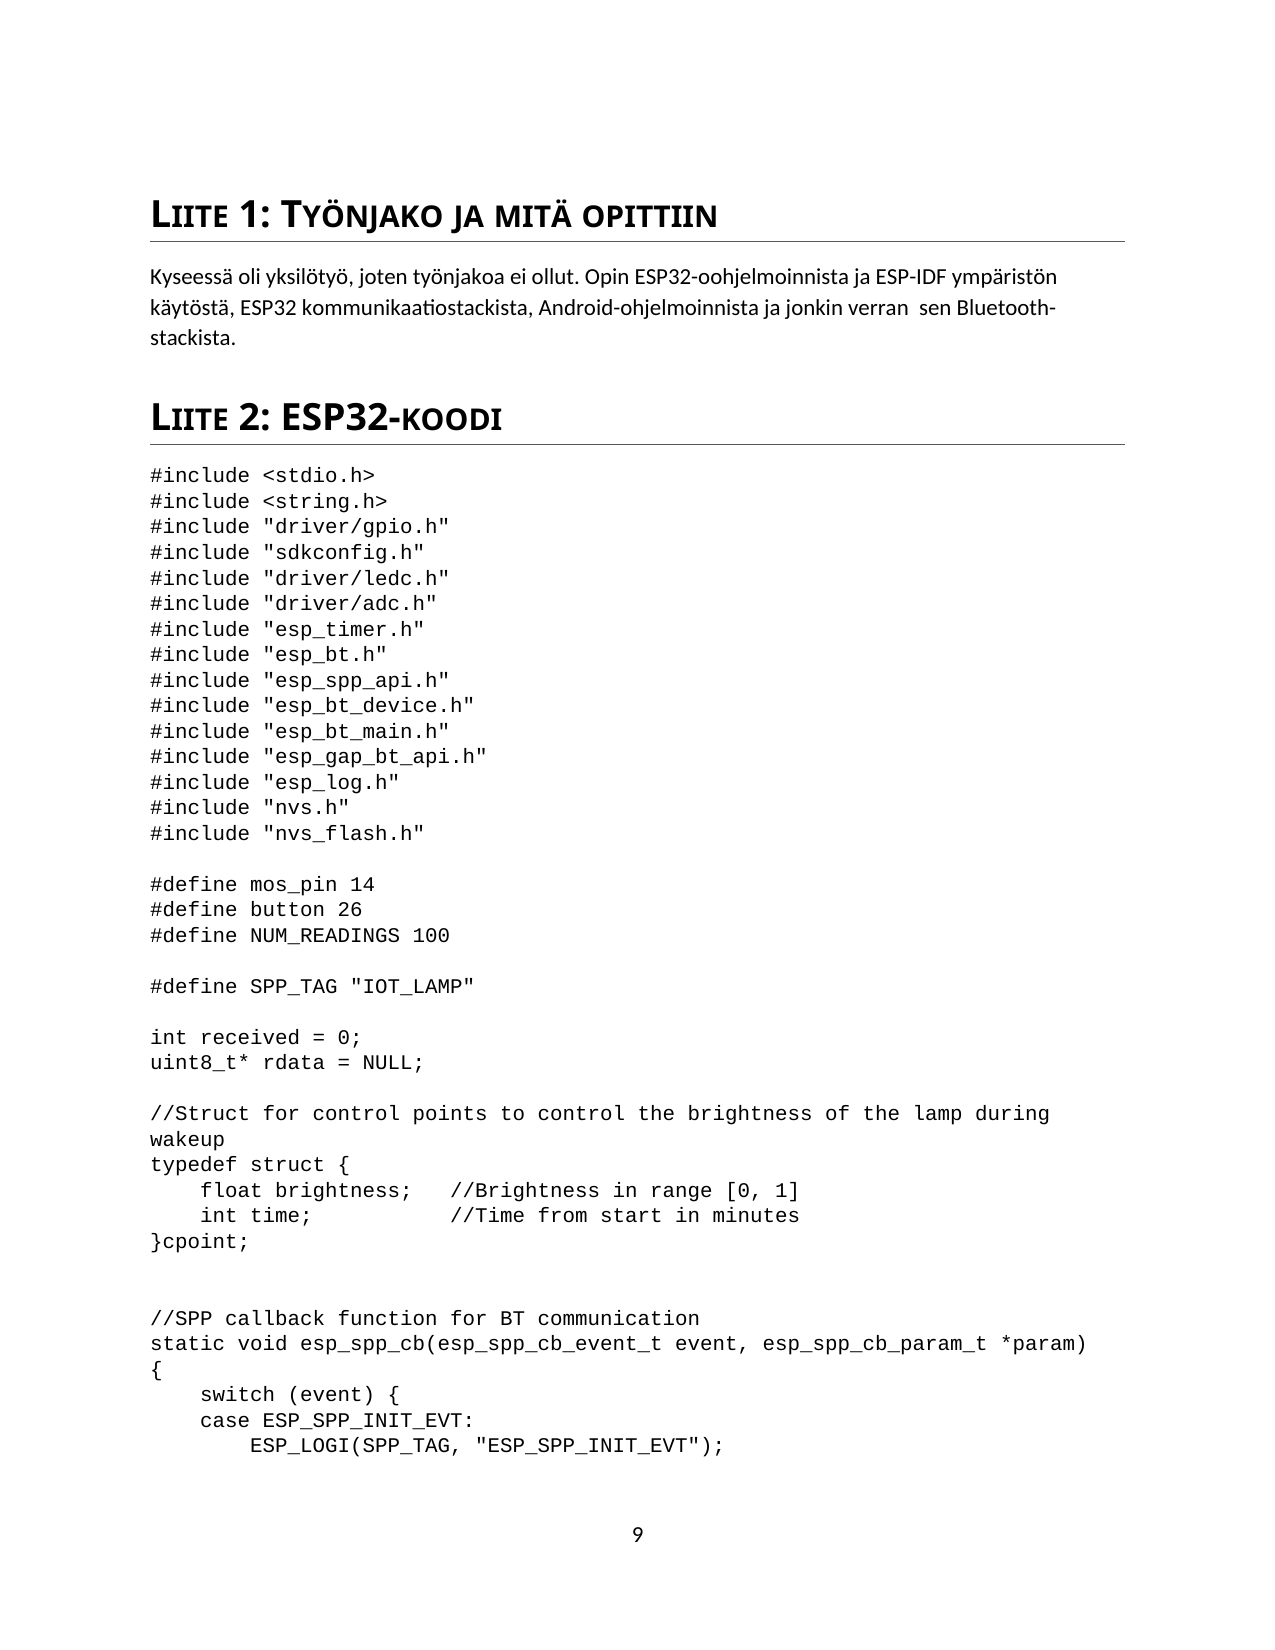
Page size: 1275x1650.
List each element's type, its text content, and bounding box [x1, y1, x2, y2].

text int time; //Time from start in minutes [150, 1206, 1125, 1229]
text #include "esp_bt_device.h" [150, 695, 1125, 719]
text Kyseessä oli yksilötyö, joten työnjakoa ei ollut. Opin ESP32-oohjelmoinnista ja ESP-IDF ympäristön käytöstä, ESP32 kommunikaatiostackista, Android-ohjelmoinnista ja jonkin verran sen Bluetooth-stackista. [150, 262, 1125, 351]
text #include "esp_gap_bt_api.h" [150, 746, 1125, 770]
text uint8_t* rdata = NULL; [150, 1052, 1125, 1076]
text int received = 0; [150, 1027, 1125, 1051]
text #include "esp_spp_api.h" [150, 669, 1125, 693]
text #include "esp_bt.h" [150, 644, 1125, 668]
text }cpoint; [150, 1231, 1125, 1255]
text switch (event) { [150, 1384, 1125, 1408]
text { [150, 1359, 1125, 1382]
text #include <stdio.h> [150, 465, 1125, 489]
text #include "nvs.h" [150, 797, 1125, 821]
text #include "driver/gpio.h" [150, 516, 1125, 540]
text #define NUM_READINGS 100 [150, 925, 1125, 948]
text #include "driver/adc.h" [150, 593, 1125, 617]
text //Struct for control points to control the brightness of the lamp during wakeup [150, 1103, 1125, 1153]
text float brightness; //Brightness in range [0, 1] [150, 1180, 1125, 1204]
text #define button 26 [150, 899, 1125, 923]
text ESP_LOGI(SPP_TAG, "ESP_SPP_INIT_EVT"); [150, 1435, 1125, 1459]
text #define mos_pin 14 [150, 874, 1125, 897]
text #define SPP_TAG "IOT_LAMP" [150, 976, 1125, 999]
subtitle Liite 1: Työnjako ja mitä opittiin [150, 187, 1125, 241]
text #include "driver/ledc.h" [150, 567, 1125, 591]
text #include "nvs_flash.h" [150, 823, 1125, 846]
text typedef struct { [150, 1154, 1125, 1178]
text //SPP callback function for BT communication [150, 1308, 1125, 1331]
text static void esp_spp_cb(esp_spp_cb_event_t event, esp_spp_cb_param_t *param) [150, 1333, 1125, 1357]
text #include "esp_bt_main.h" [150, 721, 1125, 744]
text #include "sdkconfig.h" [150, 542, 1125, 566]
text #include <string.h> [150, 491, 1125, 514]
text #include "esp_log.h" [150, 772, 1125, 795]
text #include "esp_timer.h" [150, 618, 1125, 642]
text case ESP_SPP_INIT_EVT: [150, 1410, 1125, 1433]
subtitle Liite 2: ESP32-koodi [150, 391, 1125, 444]
